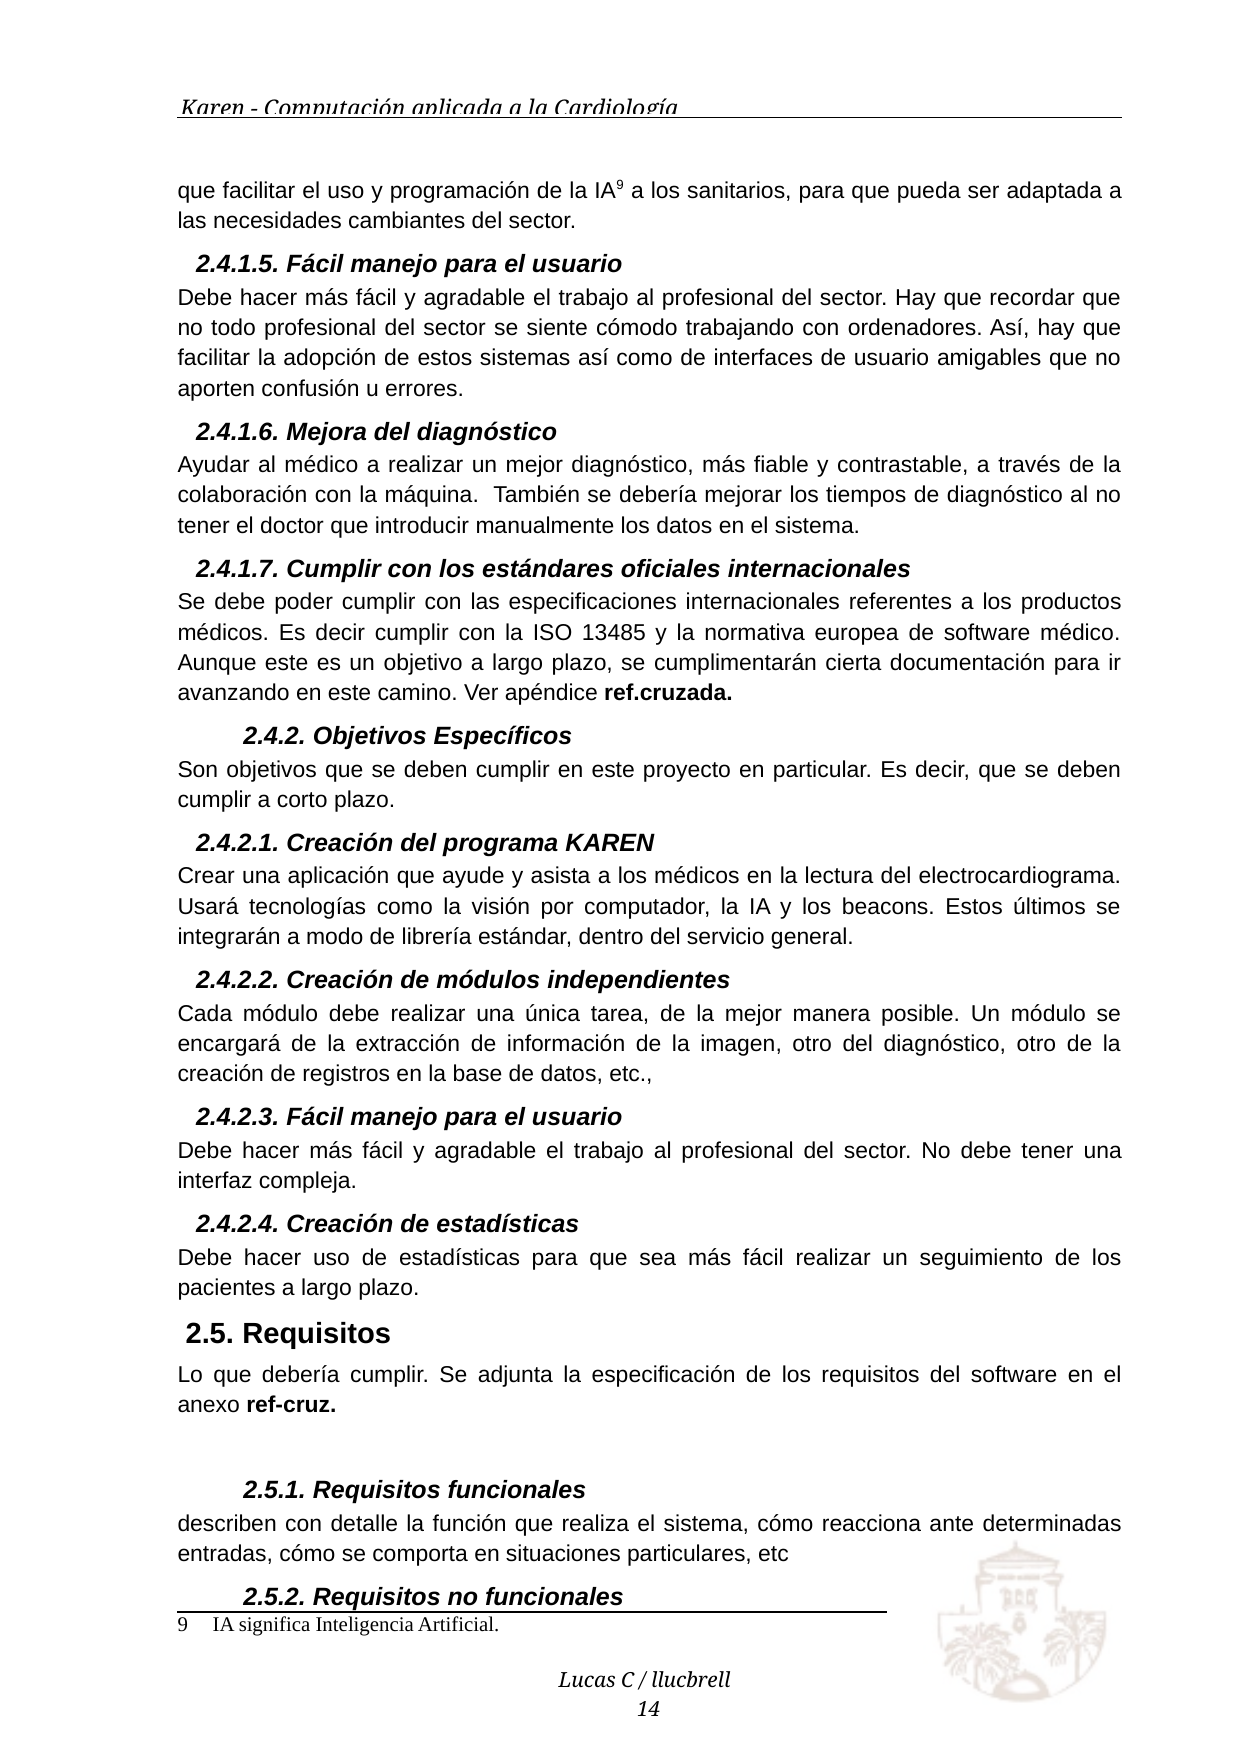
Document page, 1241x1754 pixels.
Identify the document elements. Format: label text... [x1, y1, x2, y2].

list Lo que debería cumplir. Se adjunta la especificación de los requisitos del software en el anexo ref-cruz. [177, 1361, 1122, 1418]
list Mejora del diagnóstico [177, 417, 1122, 445]
list Fácil manejo para el usuario [177, 249, 1122, 278]
list Requisitos no funcionales [177, 1582, 1122, 1611]
list IA significa Inteligencia Artificial. [177, 1612, 1122, 1636]
list Debe hacer uso de estadísticas para que sea más fácil realizar un seguimiento de los pacientes a largo plazo. [177, 1243, 1122, 1300]
list Requisitos funcionales [177, 1475, 1122, 1504]
list Fácil manejo para el usuario [177, 1102, 1122, 1131]
list Debe hacer más fácil y agradable el trabajo al profesional del sector. Hay que recordar que no todo profesional del sector se siente cómodo trabajando con ordenadores. Así, hay que facilitar la adopción de estos sistemas así como de interfaces de usuario amigables que no aporten confusión u errores. [177, 284, 1122, 401]
list Creación de estadísticas [177, 1209, 1122, 1238]
list Creación de módulos independientes [177, 965, 1122, 994]
list Ayudar al médico a realizar un mejor diagnóstico, más fiable y contrastable, a través de la colaboración con la máquina. También se debería mejorar los tiempos de diagnóstico al no tener el doctor que introducir manualmente los datos en el sistema. [177, 451, 1122, 538]
list Son objetivos que se deben cumplir en este proyecto en particular. Es decir, que se deben cumplir a corto plazo. [177, 756, 1122, 812]
list que facilitar el uso y programación de la IA a los sanitarios, para que pueda ser adaptada a las necesidades cambiantes del sector. [177, 177, 1122, 234]
list Objetivos Específicos [177, 721, 1122, 750]
list Debe hacer más fácil y agradable el trabajo al profesional del sector. No debe tener una interfaz compleja. [177, 1137, 1122, 1193]
text Crear una aplicación que ayude y asista a los médicos en la lectura del electrocardiograma. Usará tecnologías como la visión por computador, la IA y los beacons. Estos últimos se integrarán a modo de librería estándar, dentro del servicio general. [177, 862, 1122, 949]
list Requisitos [177, 1316, 1122, 1349]
text Cada módulo debe realizar una única tarea, de la mejor manera posible. Un módulo se encargará de la extracción de información de la imagen, otro del diagnóstico, otro de la creación de registros en la base de datos, etc., [177, 999, 1122, 1086]
list Creación del programa KAREN [177, 828, 1122, 857]
list describen con detalle la función que realiza el sistema, cómo reacciona ante determinadas entradas, cómo se comporta en situaciones particulares, etc [177, 1510, 1122, 1566]
list Cumplir con los estándares oficiales internacionales [177, 554, 1122, 582]
list Se debe poder cumplir con las especificaciones internacionales referentes a los productos médicos. Es decir cumplir con la ISO 13485 y la normativa europea de software médico. Aunque este es un objetivo a largo plazo, se cumplimentarán cierta documentación para ir avanzando en este camino. Ver apéndice ref.cruzada. [177, 588, 1122, 705]
